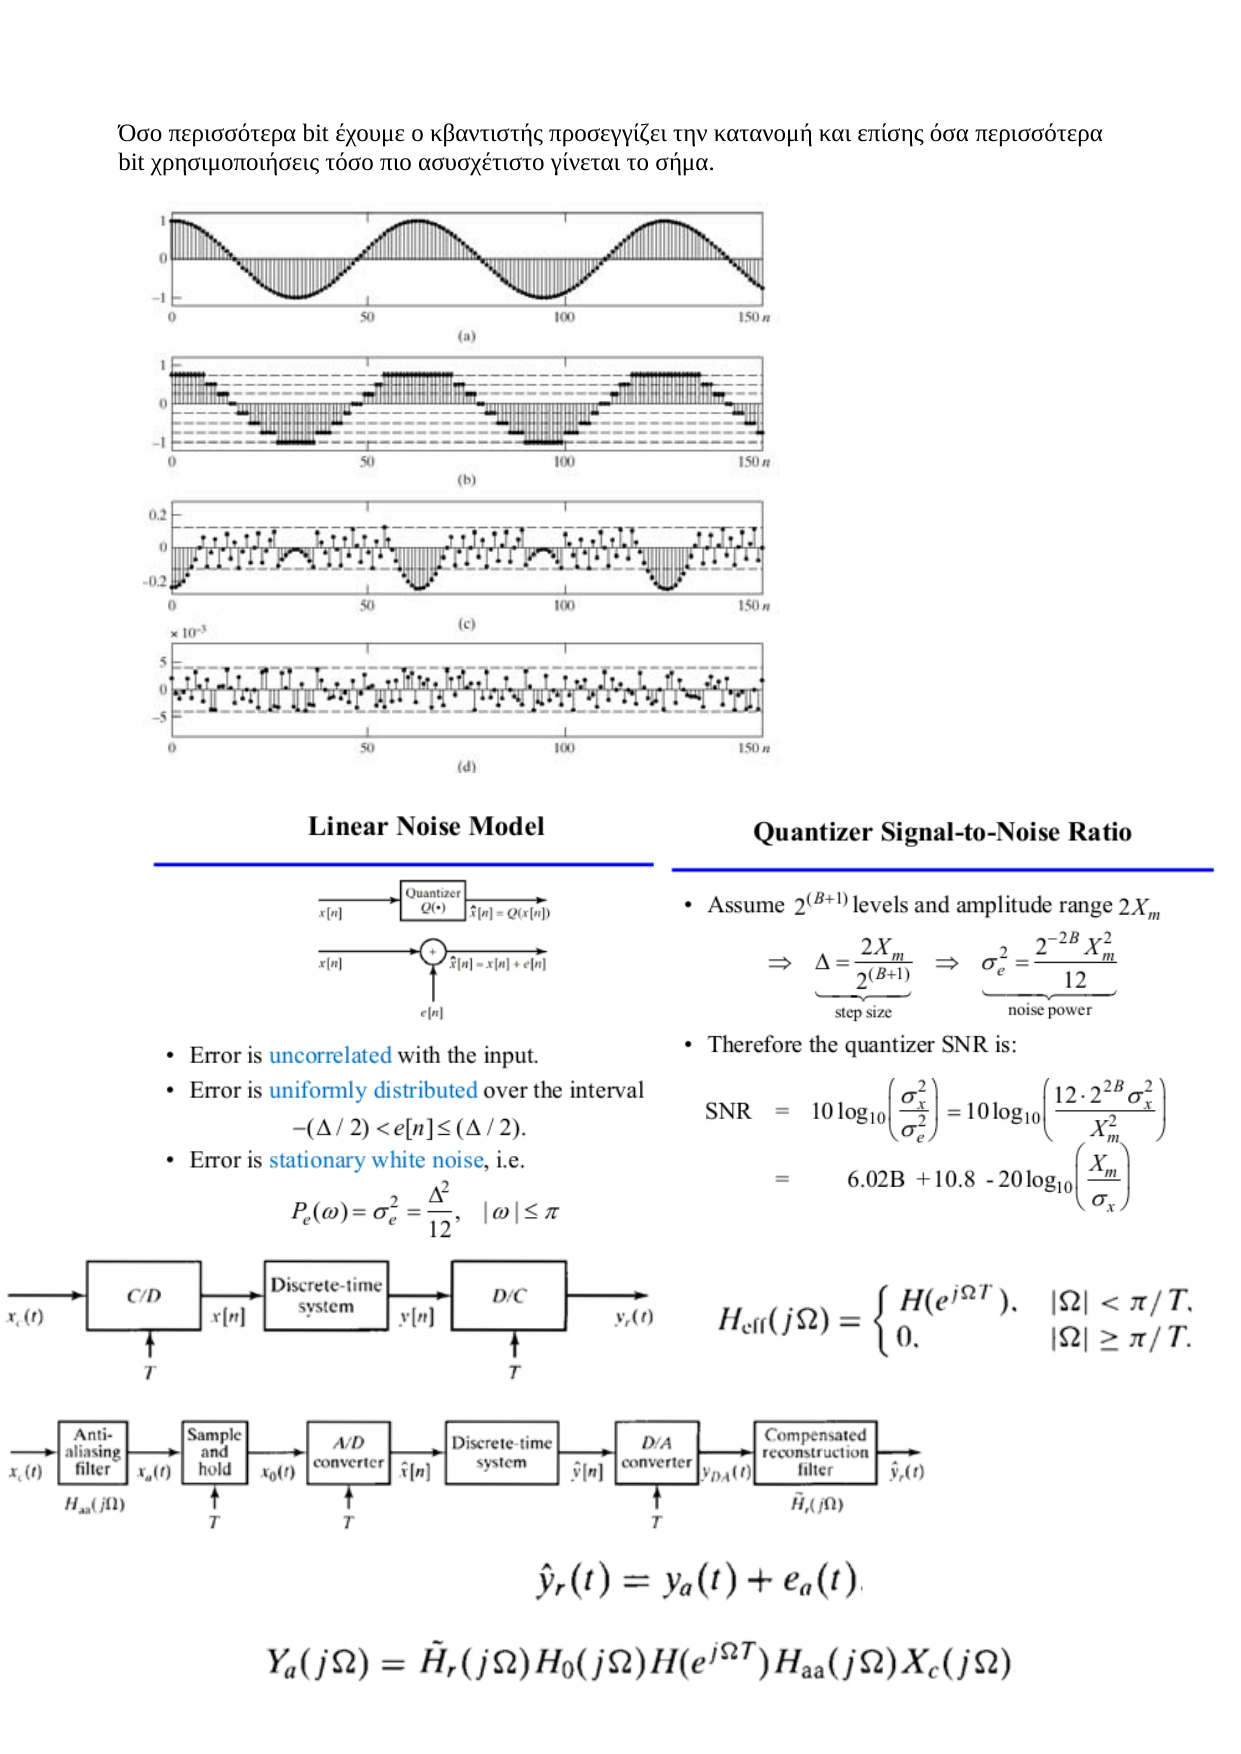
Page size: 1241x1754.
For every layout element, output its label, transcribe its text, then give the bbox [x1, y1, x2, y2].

text Όσο περισσότερα bit έχουμε ο κβαντιστής προσεγγίζει την κατανομή και επίσης όσα περισσότερα bit χρησιμοποιήσεις τόσο πιο ασυσχέτιστο γίνεται το σήμα. [118, 118, 1122, 176]
picture [142, 201, 781, 773]
picture [262, 1634, 1016, 1693]
picture [717, 1279, 1198, 1361]
picture [3, 804, 1240, 1390]
picture [531, 1556, 863, 1607]
picture [6, 1406, 931, 1538]
